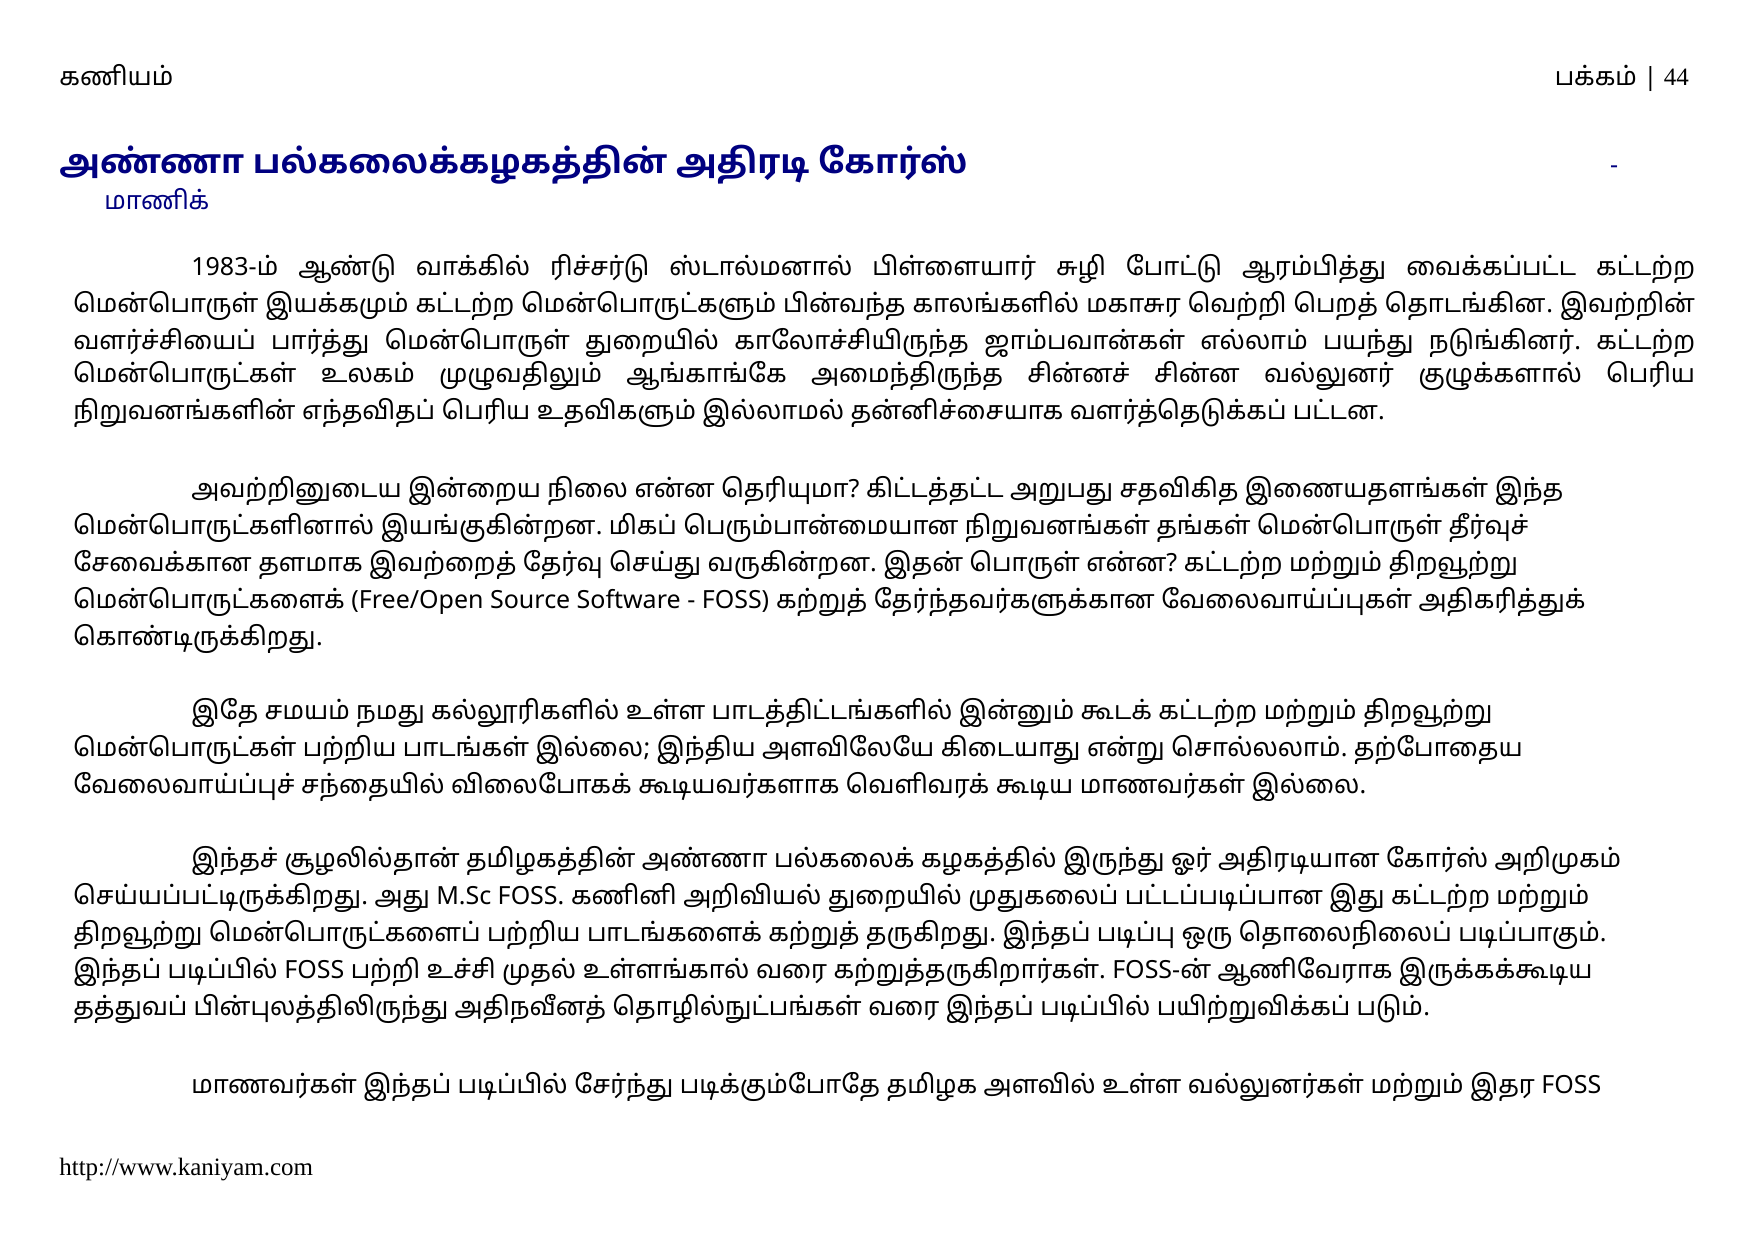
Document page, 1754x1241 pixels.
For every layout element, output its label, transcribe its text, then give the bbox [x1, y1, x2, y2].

text இந்தச் சூழலில்தான் தமிழகத்தின் அண்ணா பல்கலைக் கழகத்தில் இருந்து ஓர் அதிரடியான கோர்ஸ் அறிமுகம் செய்யப்பட்டிருக்கிறது. அது M.Sc FOSS. கணினி அறிவியல் துறையில் முதுகலைப் பட்டப்படிப்பான இது கட்டற்ற மற்றும் திறவூற்று மென்பொருட்களைப் பற்றிய பாடங்களைக் கற்றுத் தருகிறது. இந்தப் படிப்பு ஒரு தொலைநிலைப் படிப்பாகும். இந்தப் படிப்பில் FOSS பற்றி உச்சி முதல் உள்ளங்கால் வரை கற்றுத்தருகிறார்கள். FOSS-ன் ஆணிவேராக இருக்கக்கூடிய தத்துவப் பின்புலத்திலிருந்து அதிநவீனத் தொழில்நுட்பங்கள் வரை இந்தப் படிப்பில் பயிற்றுவிக்கப் படும். [73, 845, 1695, 1025]
subtitle அண்ணா பல்கலைக்கழகத்தின் அதிரடி கோர்ஸ் - மாணிக் [59, 143, 1695, 219]
text மாணவர்கள் இந்தப் படிப்பில் சேர்ந்து படிக்கும்போதே தமிழக அளவில் உள்ள வல்லுனர்கள் மற்றும் இதர FOSS [73, 1067, 1695, 1104]
text அவற்றினுடைய இன்றைய நிலை என்ன தெரியுமா? கிட்டத்தட்ட அறுபது சதவிகித இணையதளங்கள் இந்த மென்பொருட்களினால் இயங்குகின்றன. மிகப் பெரும்பான்மையான நிறுவனங்கள் தங்கள் மென்பொருள் தீர்வுச் சேவைக்கான தளமாக இவற்றைத் தேர்வு செய்து வருகின்றன. இதன் பொருள் என்ன? கட்டற்ற மற்றும் திறவூற்று மென்பொருட்களைக் (Free/Open Source Software - FOSS) கற்றுத் தேர்ந்தவர்களுக்கான வேலைவாய்ப்புகள் அதிகரித்துக் கொண்டிருக்கிறது. [73, 471, 1695, 656]
text 1983-ம் ஆண்டு வாக்கில் ரிச்சர்டு ஸ்டால்மனால் பிள்ளையார் சுழி போட்டு ஆரம்பித்து வைக்கப்பட்ட கட்டற்ற மென்பொருள் இயக்கமும் கட்டற்ற மென்பொருட்களும் பின்வந்த காலங்களில் மகாசுர வெற்றி பெறத் தொடங்கின. இவற்றின் வளர்ச்சியைப் பார்த்து மென்பொருள் துறையில் காலோச்சியிருந்த ஜாம்பவான்கள் எல்லாம் பயந்து நடுங்கினர். கட்டற்ற மென்பொருட்கள் உலகம் முழுவதிலும் ஆங்காங்கே அமைந்திருந்த சின்னச் சின்ன வல்லுனர் குழுக்களால் பெரிய நிறுவனங்களின் எந்தவிதப் பெரிய உதவிகளும் இல்லாமல் தன்னிச்சையாக வளர்த்தெடுக்கப் பட்டன. [73, 249, 1695, 429]
text இதே சமயம் நமது கல்லூரிகளில் உள்ள பாடத்திட்டங்களில் இன்னும் கூடக் கட்டற்ற மற்றும் திறவூற்று மென்பொருட்கள் பற்றிய பாடங்கள் இல்லை; இந்திய அளவிலேயே கிடையாது என்று சொல்லலாம். தற்போதைய வேலைவாய்ப்புச் சந்தையில் விலைபோகக் கூடியவர்களாக வெளிவரக் கூடிய மாணவர்கள் இல்லை. [73, 697, 1695, 803]
